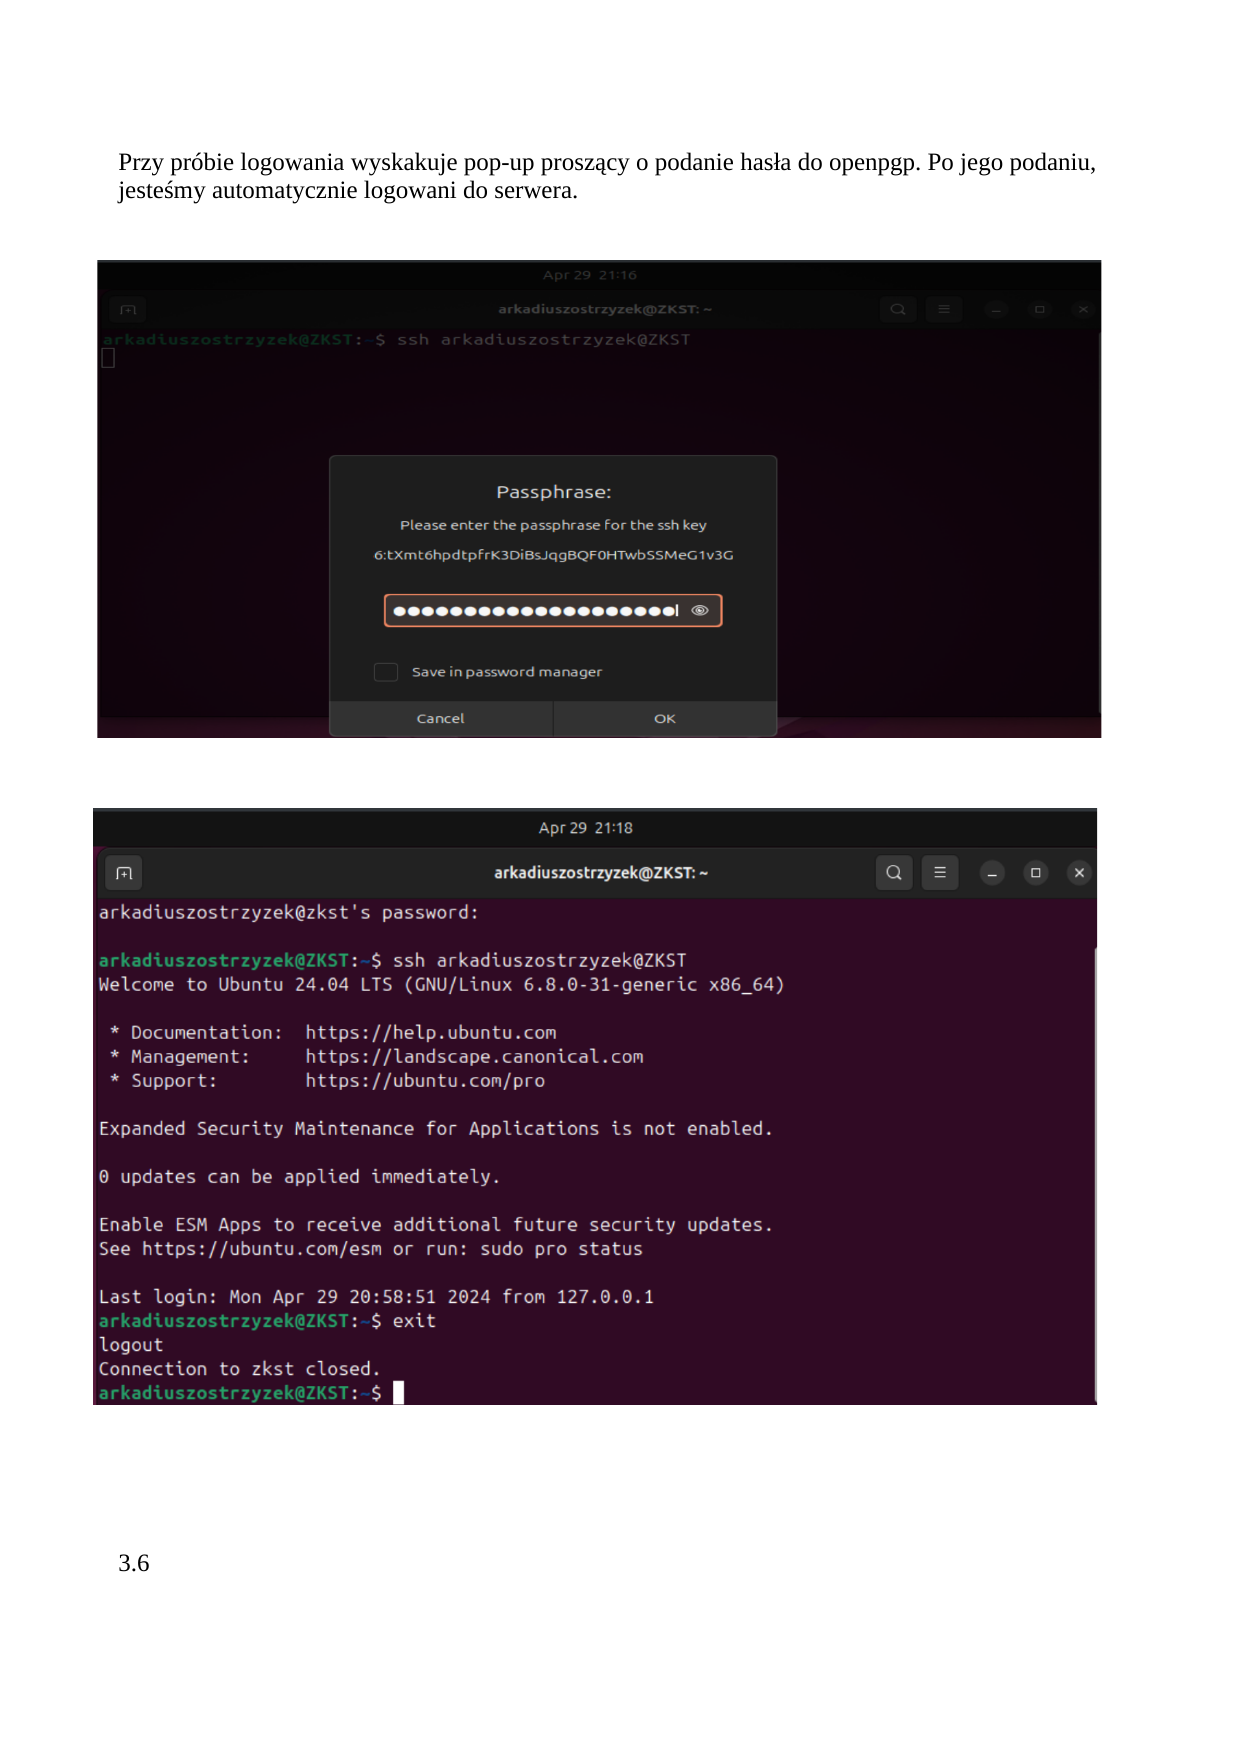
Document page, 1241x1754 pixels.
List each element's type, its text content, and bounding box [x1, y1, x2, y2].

text 3.6 [118, 1548, 1122, 1577]
picture [93, 808, 1098, 1405]
picture [97, 260, 1102, 738]
text Przy próbie logowania wyskakuje pop-up proszący o podanie hasła do openpgp. Po jego podaniu, jesteśmy automatycznie logowani do serwera. [118, 147, 1122, 204]
